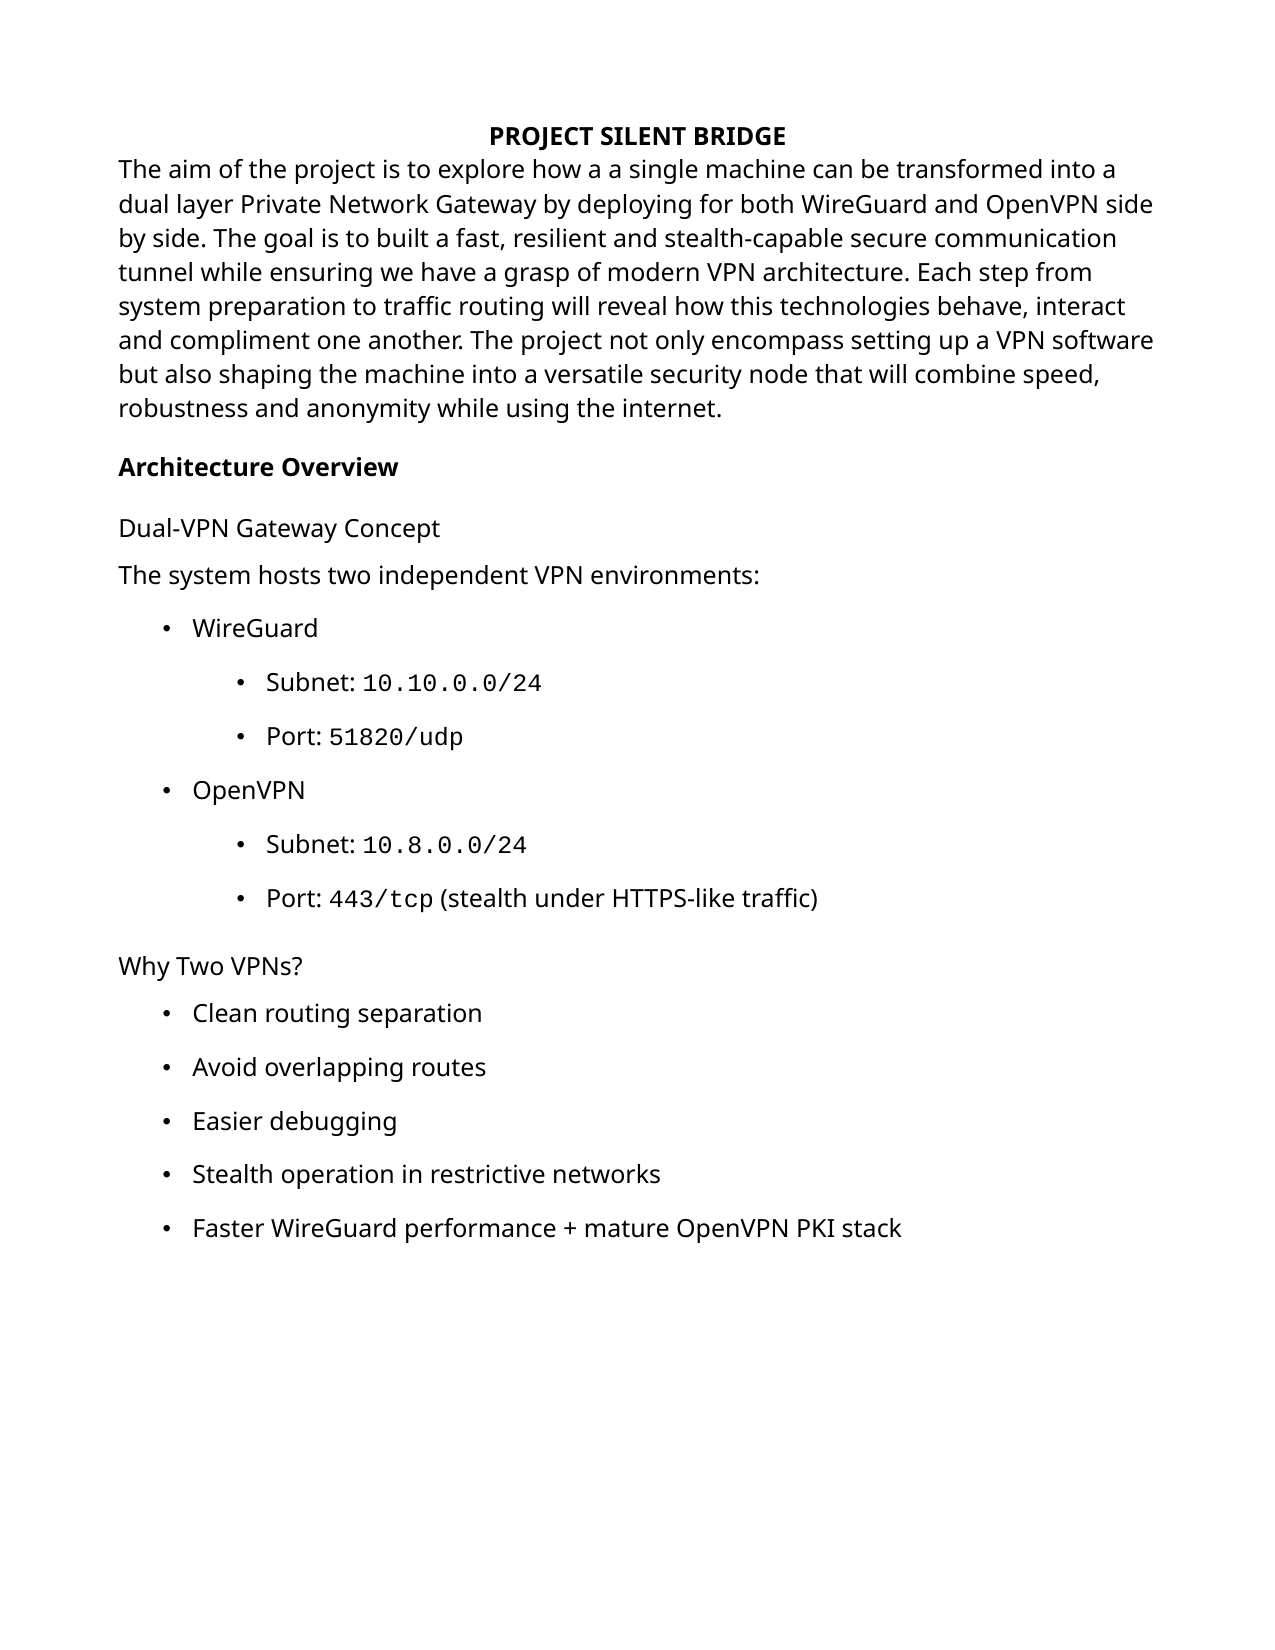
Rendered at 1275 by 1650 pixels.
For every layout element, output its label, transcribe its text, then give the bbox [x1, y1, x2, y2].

list Clean routing separation [162, 996, 1157, 1030]
list Subnet: 10.10.0.0/24 [236, 665, 1157, 699]
list OpenVPN [162, 773, 1157, 807]
list Easier debugging [162, 1103, 1157, 1137]
text The system hosts two independent VPN environments: [118, 557, 1157, 591]
subtitle Architecture Overview [118, 450, 1157, 484]
list Stealth operation in restrictive networks [162, 1157, 1157, 1191]
subtitle Dual-VPN Gateway Concept [118, 511, 1157, 545]
list Avoid overlapping routes [162, 1049, 1157, 1083]
list Faster WireGuard performance + mature OpenVPN PKI stack [162, 1211, 1157, 1245]
list Subnet: 10.8.0.0/24 [236, 827, 1157, 861]
list Port: 51820/udp [236, 719, 1157, 753]
text The aim of the project is to explore how a a single machine can be transformed into a dual layer Private Network Gateway by deploying for both WireGuard and OpenVPN side by side. The goal is to built a fast, resilient and stealth-capable secure communication tunnel while ensuring we have a grasp of modern VPN architecture. Each step from system preparation to traffic routing will reveal how this technologies behave, interact and compliment one another. The project not only encompass setting up a VPN software but also shaping the machine into a versatile security node that will combine speed, robustness and anonymity while using the internet. [118, 152, 1157, 425]
list Port: 443/tcp (stealth under HTTPS-like traffic) [236, 881, 1157, 915]
list WireGuard [162, 611, 1157, 645]
text PROJECT SILENT BRIDGE [118, 118, 1157, 152]
subtitle Why Two VPNs? [118, 949, 1157, 983]
